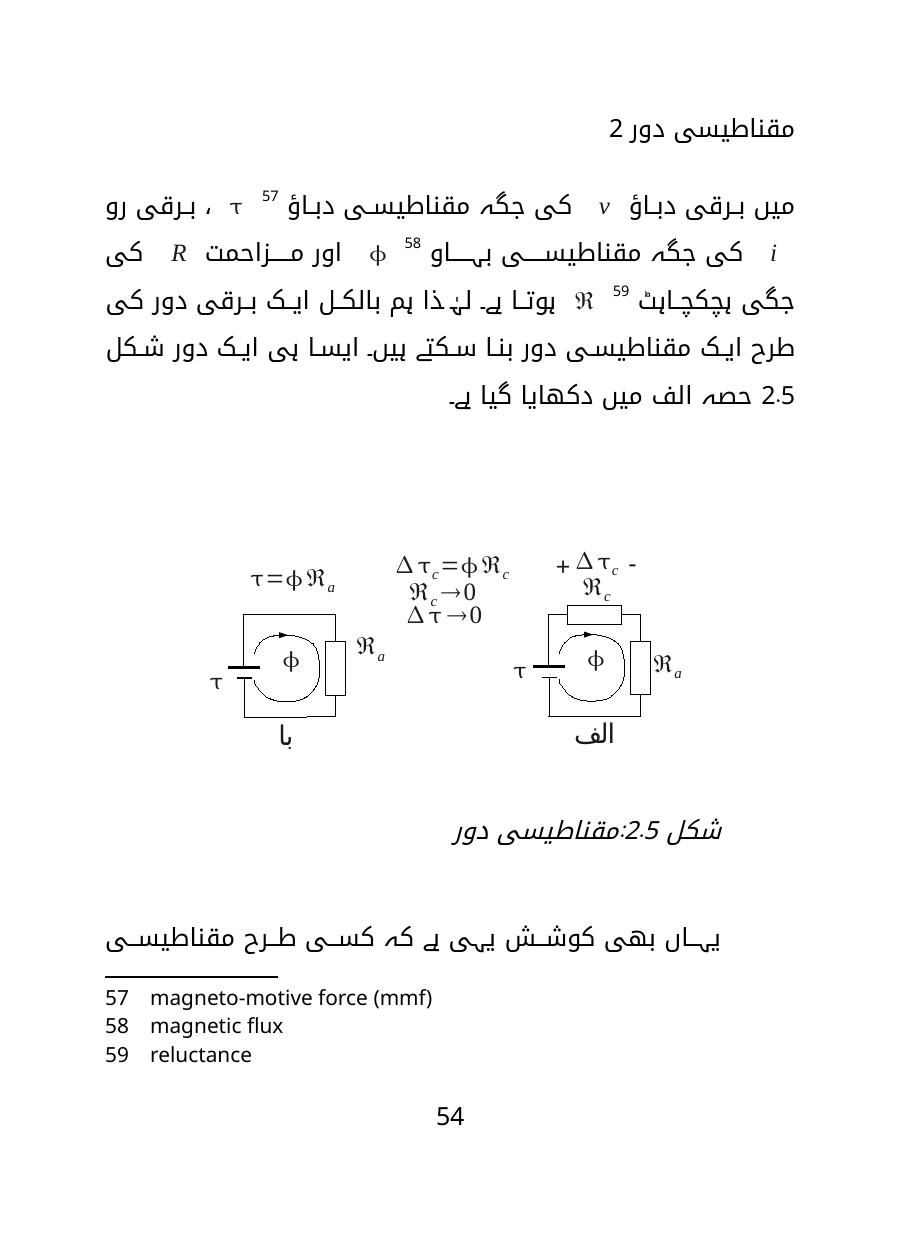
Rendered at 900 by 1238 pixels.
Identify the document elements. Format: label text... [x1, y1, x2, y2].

text magneto-motive force (mmf) [105, 983, 795, 1012]
text یہاں بھی کوشش یہی ہے کہ کسی طرح مقناطیسی دباؤ کو بغیر کم کئے ہچکچاہٹتک پہنچایا جائے۔ عموما خلائی درز کی ہچکچاہٹ ہوتی ہے اور مقناطیسی مرکز کی یہاں بھی اگرکو نظرانداز کرنا ممکن ہو تو ہمیں شکل 2.5 حصہ ب ملتا ہے جس میں مقناطیسی بہاو کو، بالکل اُوہم کے قانون کی طرح، مساوات سے حل کیا جا سکتا ہے۔ یعنی [105, 914, 795, 962]
text شکل 2.5:مقناطیسی دور [179, 491, 721, 854]
text magnetic flux [105, 1012, 795, 1040]
text مقناطیسی دور بالکل برقی دور کی طرح ہوتے ہیں۔ بس ان میں برقی دباؤ کی جگہ مقناطیسی دباؤ ، برقی رو کی جگہ مقناطیسی بہاو اور مزاحمت کی جگی ہچکچاہٹ ہوتا ہے۔ لہٰذا ہم بالکل ایک برقی دور کی طرح ایک مقناطیسی دور بنا سکتے ہیں۔ ایسا ہی ایک دور شکل 2.5 حصہ الف میں دکھایا گیا ہے۔ [105, 182, 795, 419]
text reluctance [105, 1040, 795, 1068]
